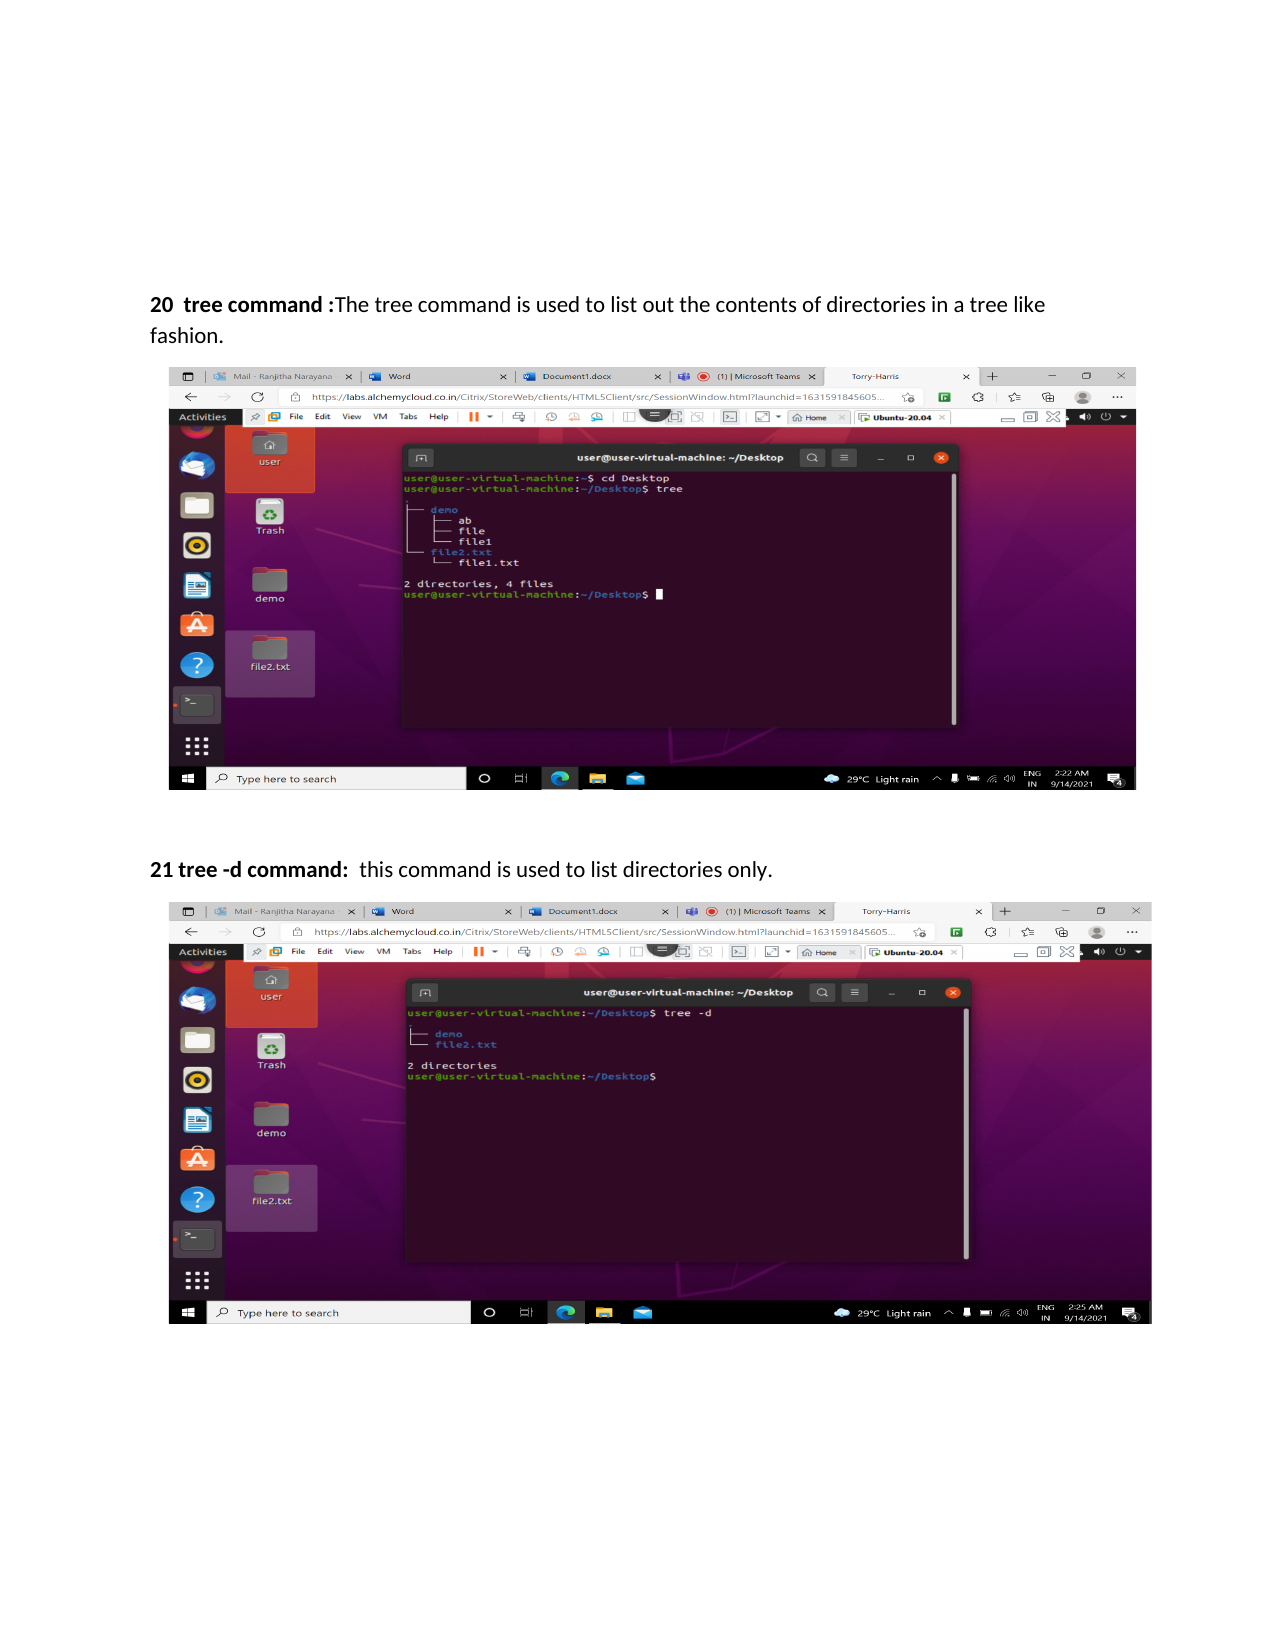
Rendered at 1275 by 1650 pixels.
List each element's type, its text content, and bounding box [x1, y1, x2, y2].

text 21 tree -d command: this command is used to list directories only. [150, 855, 1125, 883]
picture [168, 367, 1137, 790]
picture [168, 902, 1152, 1324]
text 20 tree command :The tree command is used to list out the contents of directories in a tree like fashion. [150, 291, 1125, 349]
